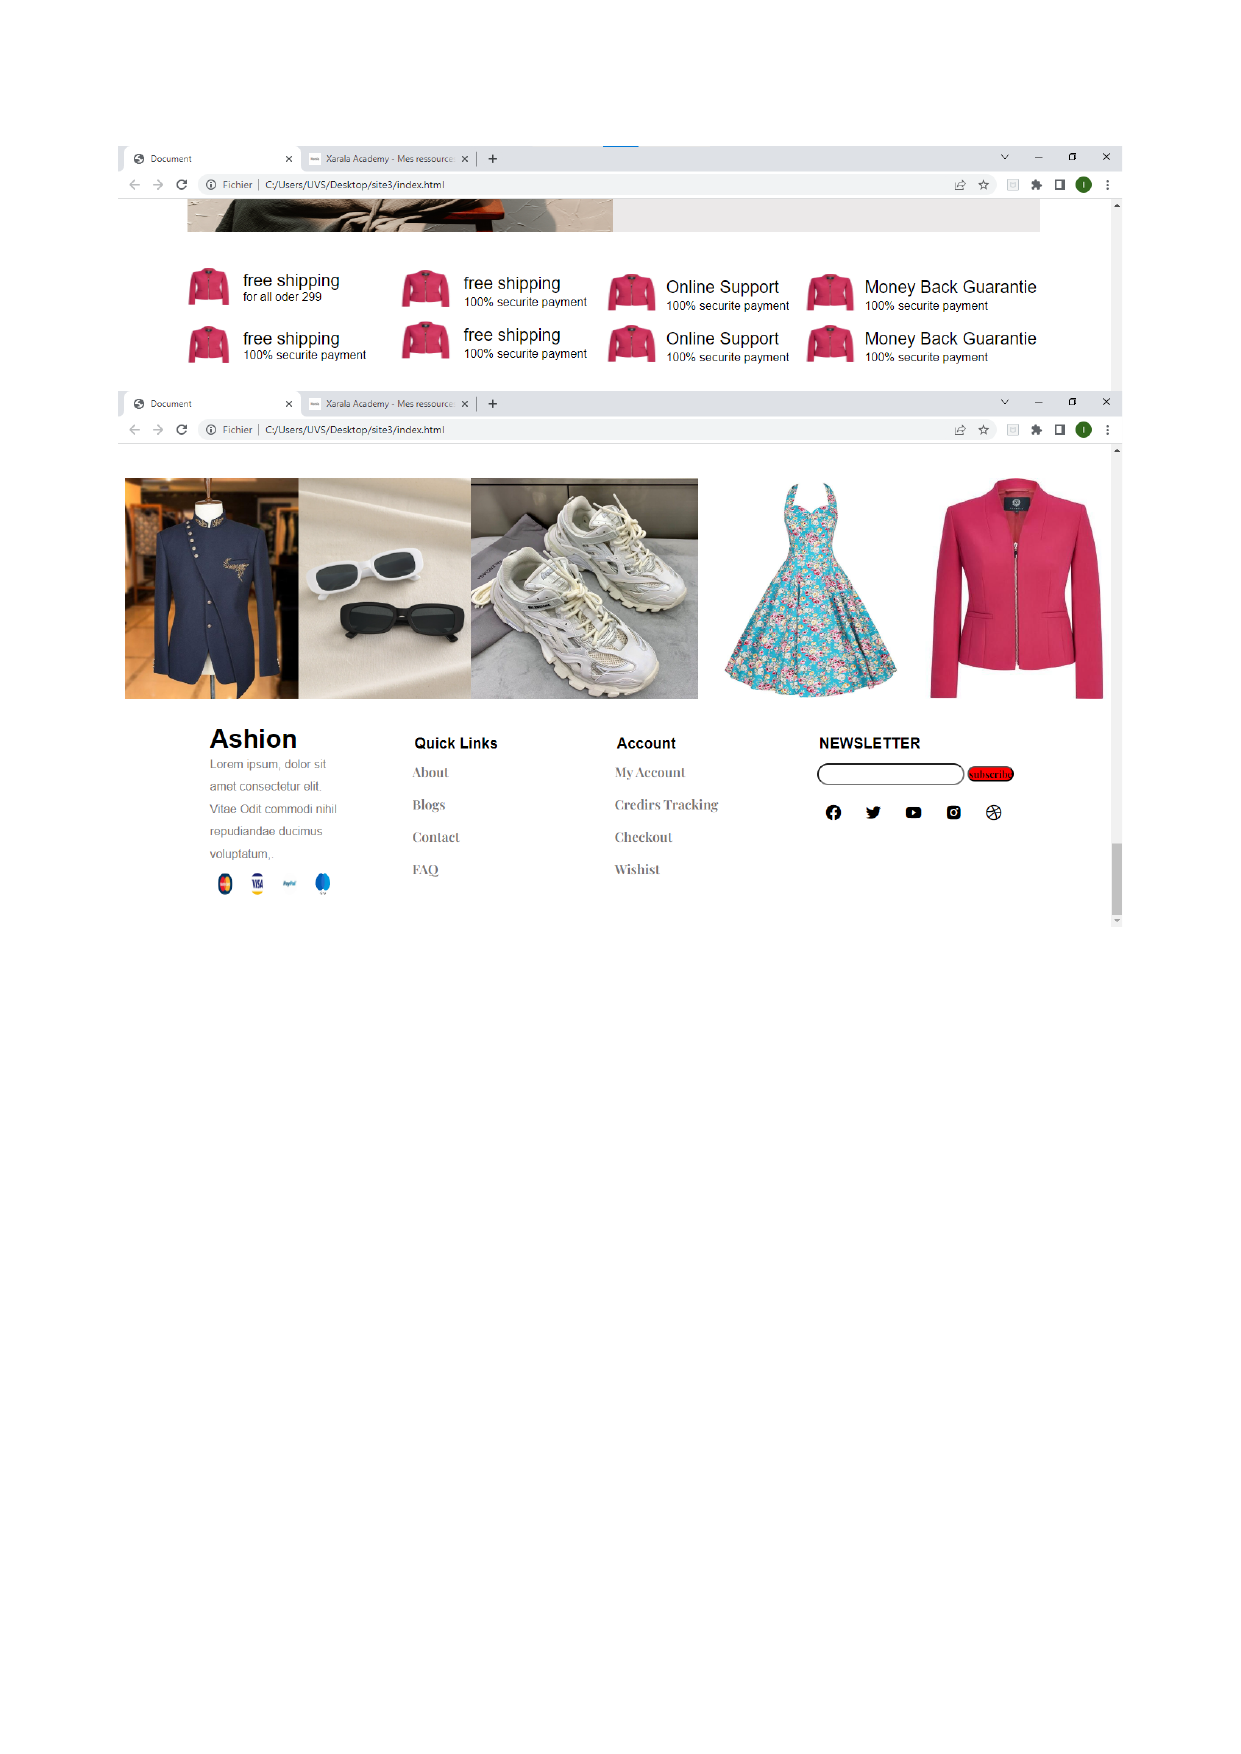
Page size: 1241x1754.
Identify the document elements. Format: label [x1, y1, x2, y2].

picture [118, 146, 1123, 927]
